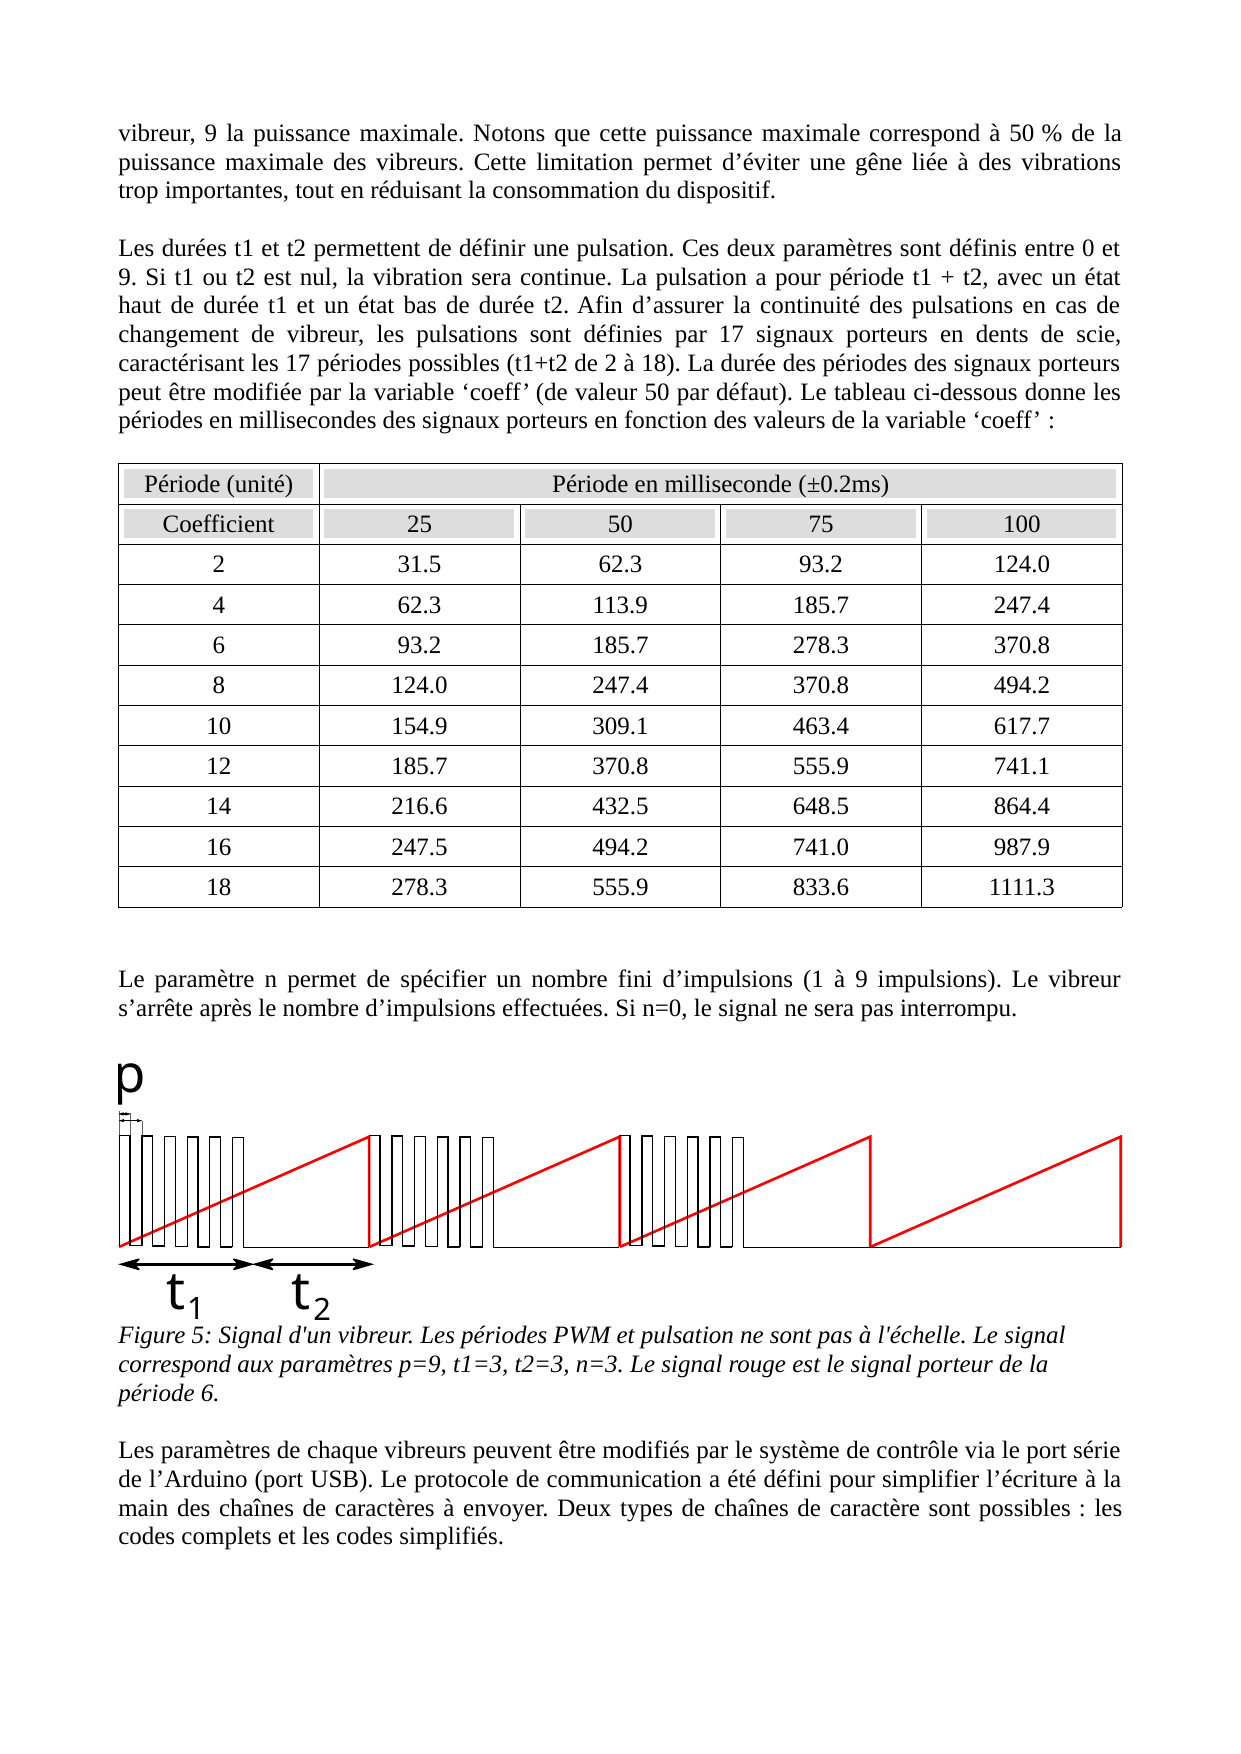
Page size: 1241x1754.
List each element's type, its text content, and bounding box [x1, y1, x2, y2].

table_cell 12 [119, 746, 319, 786]
table_cell 100 [922, 505, 1122, 544]
table_cell 494.2 [521, 827, 720, 866]
text Figure 5: Signal d'un vibreur. Les périodes PWM et pulsation ne sont pas à l'échelle. Le signal correspond aux paramètres p=9, t1=3, t2=3, n=3. Le signal rouge est le signal porteur de la période 6. [118, 1195, 1122, 1406]
table_cell 16 [119, 827, 319, 866]
table_cell 31.5 [320, 545, 520, 584]
table_cell 494.2 [922, 666, 1122, 705]
text vibreur, 9 la puissance maximale. Notons que cette puissance maximale correspond à 50 % de la puissance maximale des vibreurs. Cette limitation permet d’éviter une gêne liée à des vibrations trop importantes, tout en réduisant la consommation du dispositif. [118, 118, 1122, 204]
table_cell 555.9 [521, 867, 720, 907]
text Figure 5: Signal d'un vibreur. Les périodes PWM et pulsation ne sont pas à l'échelle. Le signal correspond aux paramètres p=9, t1=3, t2=3, n=3. Le signal rouge est le signal porteur de la période 6. [876, 1140, 1119, 1247]
table_cell 648.5 [721, 787, 921, 826]
table_cell 2 [119, 545, 319, 584]
table_cell 432.5 [521, 787, 720, 826]
table_cell 278.3 [320, 867, 520, 907]
text Figure 5: Signal d'un vibreur. Les périodes PWM et pulsation ne sont pas à l'échelle. Le signal correspond aux paramètres p=9, t1=3, t2=3, n=3. Le signal rouge est le signal porteur de la période 6. [494, 1140, 618, 1247]
table_cell 309.1 [521, 706, 720, 745]
table_header Période (unité) [119, 464, 319, 503]
table_cell Coefficient [119, 505, 319, 544]
table_cell 185.7 [521, 625, 720, 665]
table_cell 124.0 [320, 666, 520, 705]
table_cell 247.4 [922, 585, 1122, 624]
table_cell 247.4 [521, 666, 720, 705]
table_cell 987.9 [922, 827, 1122, 866]
table_cell 370.8 [922, 625, 1122, 665]
table_cell 4 [119, 585, 319, 624]
table_cell 62.3 [521, 545, 720, 584]
table_cell 62.3 [320, 585, 520, 624]
table_cell 124.0 [922, 545, 1122, 584]
table_cell 185.7 [320, 746, 520, 786]
table_cell 370.8 [521, 746, 720, 786]
table_cell 8 [119, 666, 319, 705]
table_header Période en milliseconde (±0.2ms) [320, 464, 1122, 503]
table_cell 247.5 [320, 827, 520, 866]
text Figure 5: Signal d'un vibreur. Les périodes PWM et pulsation ne sont pas à l'échelle. Le signal correspond aux paramètres p=9, t1=3, t2=3, n=3. Le signal rouge est le signal porteur de la période 6. [118, 1063, 1122, 1244]
table_cell 741.0 [721, 827, 921, 866]
table_cell 18 [119, 867, 319, 907]
text Les durées t1 et t2 permettent de définir une pulsation. Ces deux paramètres sont définis entre 0 et 9. Si t1 ou t2 est nul, la vibration sera continue. La pulsation a pour période t1 + t2, avec un état haut de durée t1 et un état bas de durée t2. Afin d’assurer la continuité des pulsations en cas de changement de vibreur, les pulsations sont définies par 17 signaux porteurs en dents de scie, caractérisant les 17 périodes possibles (t1+t2 de 2 à 18). La durée des périodes des signaux porteurs peut être modifiée par la variable ‘coeff’ (de valeur 50 par défaut). Le tableau ci-dessous donne les périodes en millisecondes des signaux porteurs en fonction des valeurs de la variable ‘coeff’ : [118, 233, 1122, 434]
table_cell 216.6 [320, 787, 520, 826]
table_cell 14 [119, 787, 319, 826]
table_cell 6 [119, 625, 319, 665]
table_cell 463.4 [721, 706, 921, 745]
table_cell 741.1 [922, 746, 1122, 786]
table_cell 864.4 [922, 787, 1122, 826]
table_cell 617.7 [922, 706, 1122, 745]
table_cell 278.3 [721, 625, 921, 665]
table_cell 833.6 [721, 867, 921, 907]
text Figure 5: Signal d'un vibreur. Les périodes PWM et pulsation ne sont pas à l'échelle. Le signal correspond aux paramètres p=9, t1=3, t2=3, n=3. Le signal rouge est le signal porteur de la période 6. [244, 1140, 367, 1247]
table_cell 185.7 [721, 585, 921, 624]
table_cell 113.9 [521, 585, 720, 624]
table_cell 25 [320, 505, 520, 544]
table_cell 93.2 [721, 545, 921, 584]
table_cell 10 [119, 706, 319, 745]
text Figure 5: Signal d'un vibreur. Les périodes PWM et pulsation ne sont pas à l'échelle. Le signal correspond aux paramètres p=9, t1=3, t2=3, n=3. Le signal rouge est le signal porteur de la période 6. [744, 1140, 868, 1247]
table_cell 75 [721, 505, 921, 544]
table_cell 50 [521, 505, 720, 544]
table_cell 93.2 [320, 625, 520, 665]
table_cell 370.8 [721, 666, 921, 705]
table_cell 1111.3 [922, 867, 1122, 907]
text Les paramètres de chaque vibreurs peuvent être modifiés par le système de contrôle via le port série de l’Arduino (port USB). Le protocole de communication a été défini pour simplifier l’écriture à la main des chaînes de caractères à envoyer. Deux types de chaînes de caractère sont possibles : les codes complets et les codes simplifiés. [118, 1435, 1122, 1550]
text Le paramètre n permet de spécifier un nombre fini d’impulsions (1 à 9 impulsions). Le vibreur s’arrête après le nombre d’impulsions effectuées. Si n=0, le signal ne sera pas interrompu. [118, 964, 1122, 1022]
table_cell 555.9 [721, 746, 921, 786]
table_cell 154.9 [320, 706, 520, 745]
